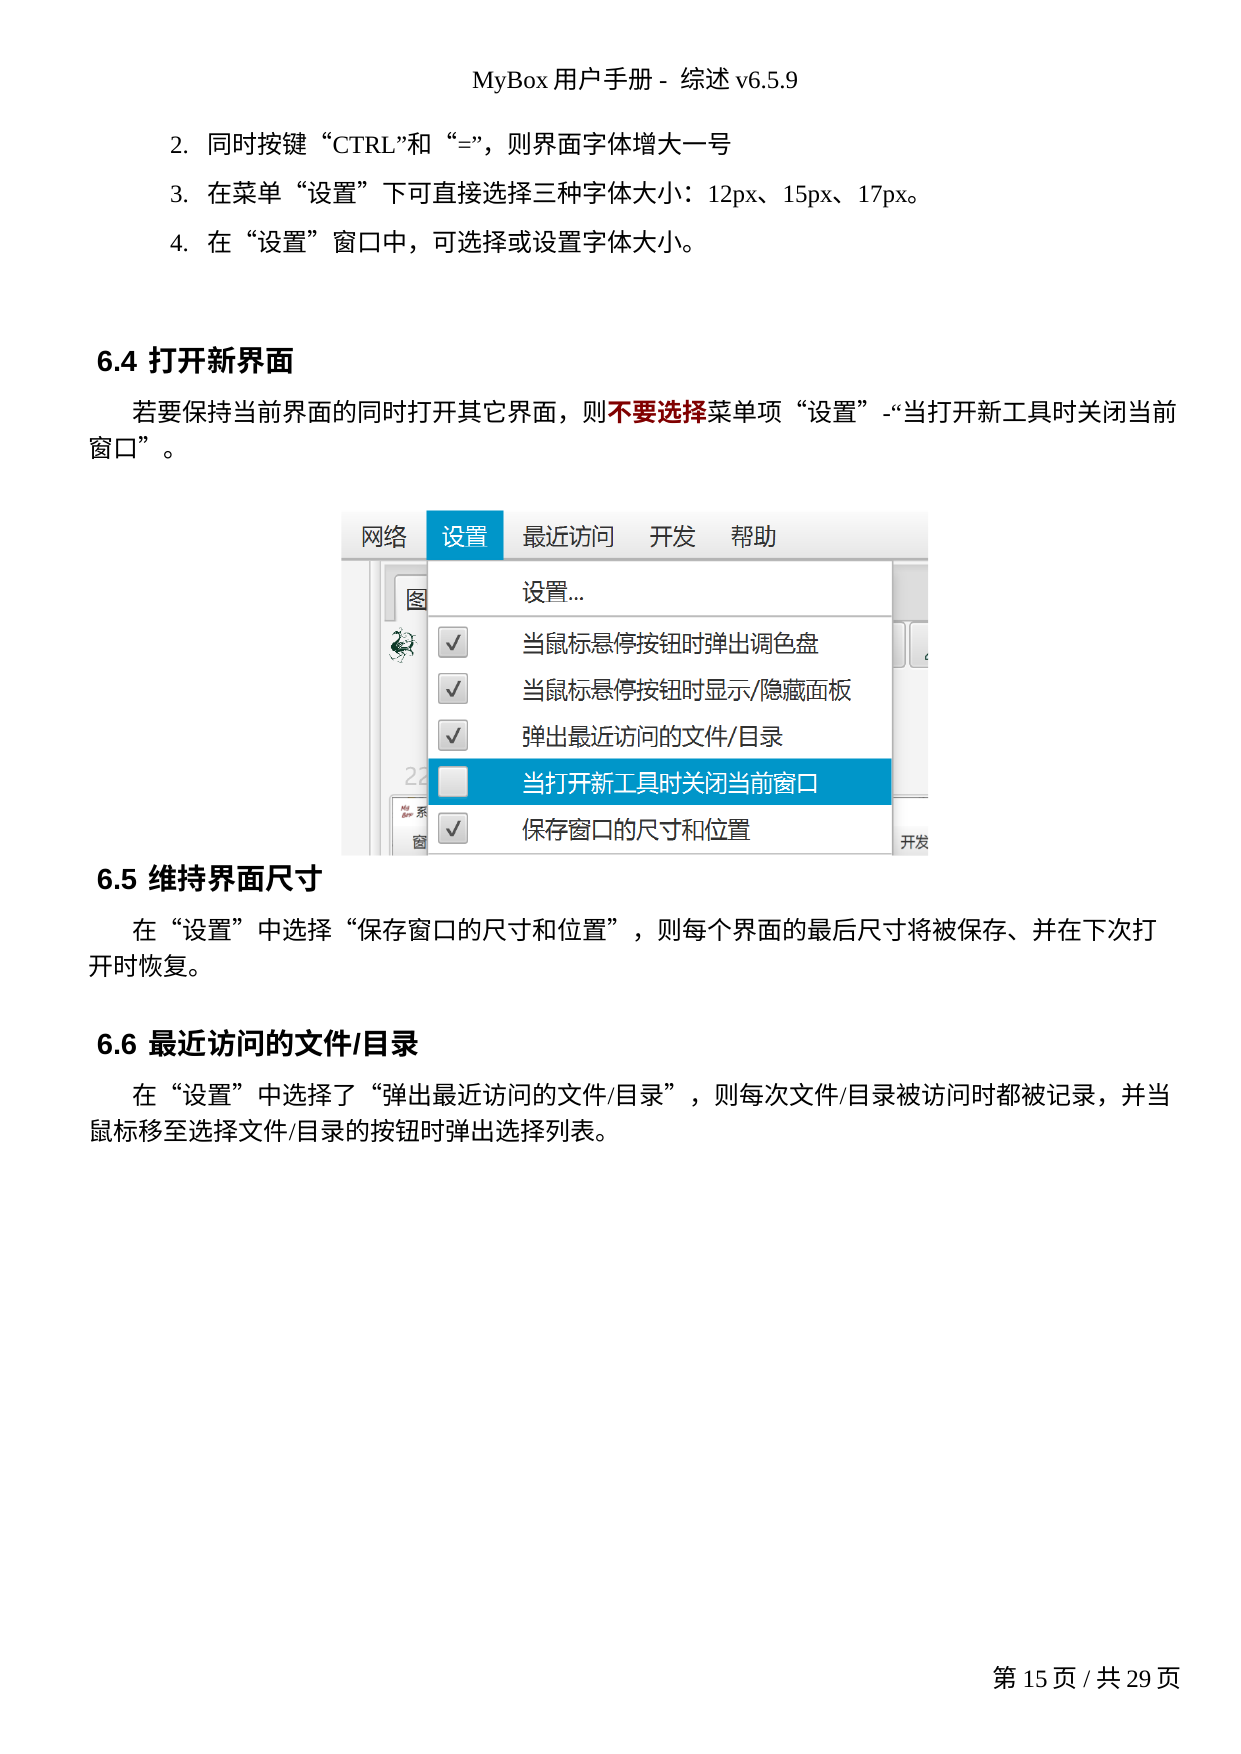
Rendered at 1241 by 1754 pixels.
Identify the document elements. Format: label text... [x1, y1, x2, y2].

subtitle 打开新界面 [88, 337, 1181, 379]
list 同时按键“CTRL”和“=”，则界面字体增大一号 [170, 125, 1181, 161]
list 在“设置”窗口中，可选择或设置字体大小。 [170, 222, 1181, 258]
text 在“设置”中选择“保存窗口的尺寸和位置”，则每个界面的最后尺寸将被保存、并在下次打开时恢复。 [88, 911, 1181, 983]
list 在菜单“设置”下可直接选择三种字体大小：12px、15px、17px。 [170, 173, 1181, 210]
picture [341, 477, 929, 856]
text 在“设置”中选择了“弹出最近访问的文件/目录”，则每次文件/目录被访问时都被记录，并当鼠标移至选择文件/目录的按钮时弹出选择列表。 [88, 1075, 1181, 1148]
subtitle 维持界面尺寸 [88, 502, 1181, 898]
subtitle 最近访问的文件/目录 [88, 1021, 1181, 1063]
text 若要保持当前界面的同时打开其它界面，则不要选择菜单项“设置”-“当打开新工具时关闭当前窗口”。 [88, 392, 1181, 464]
